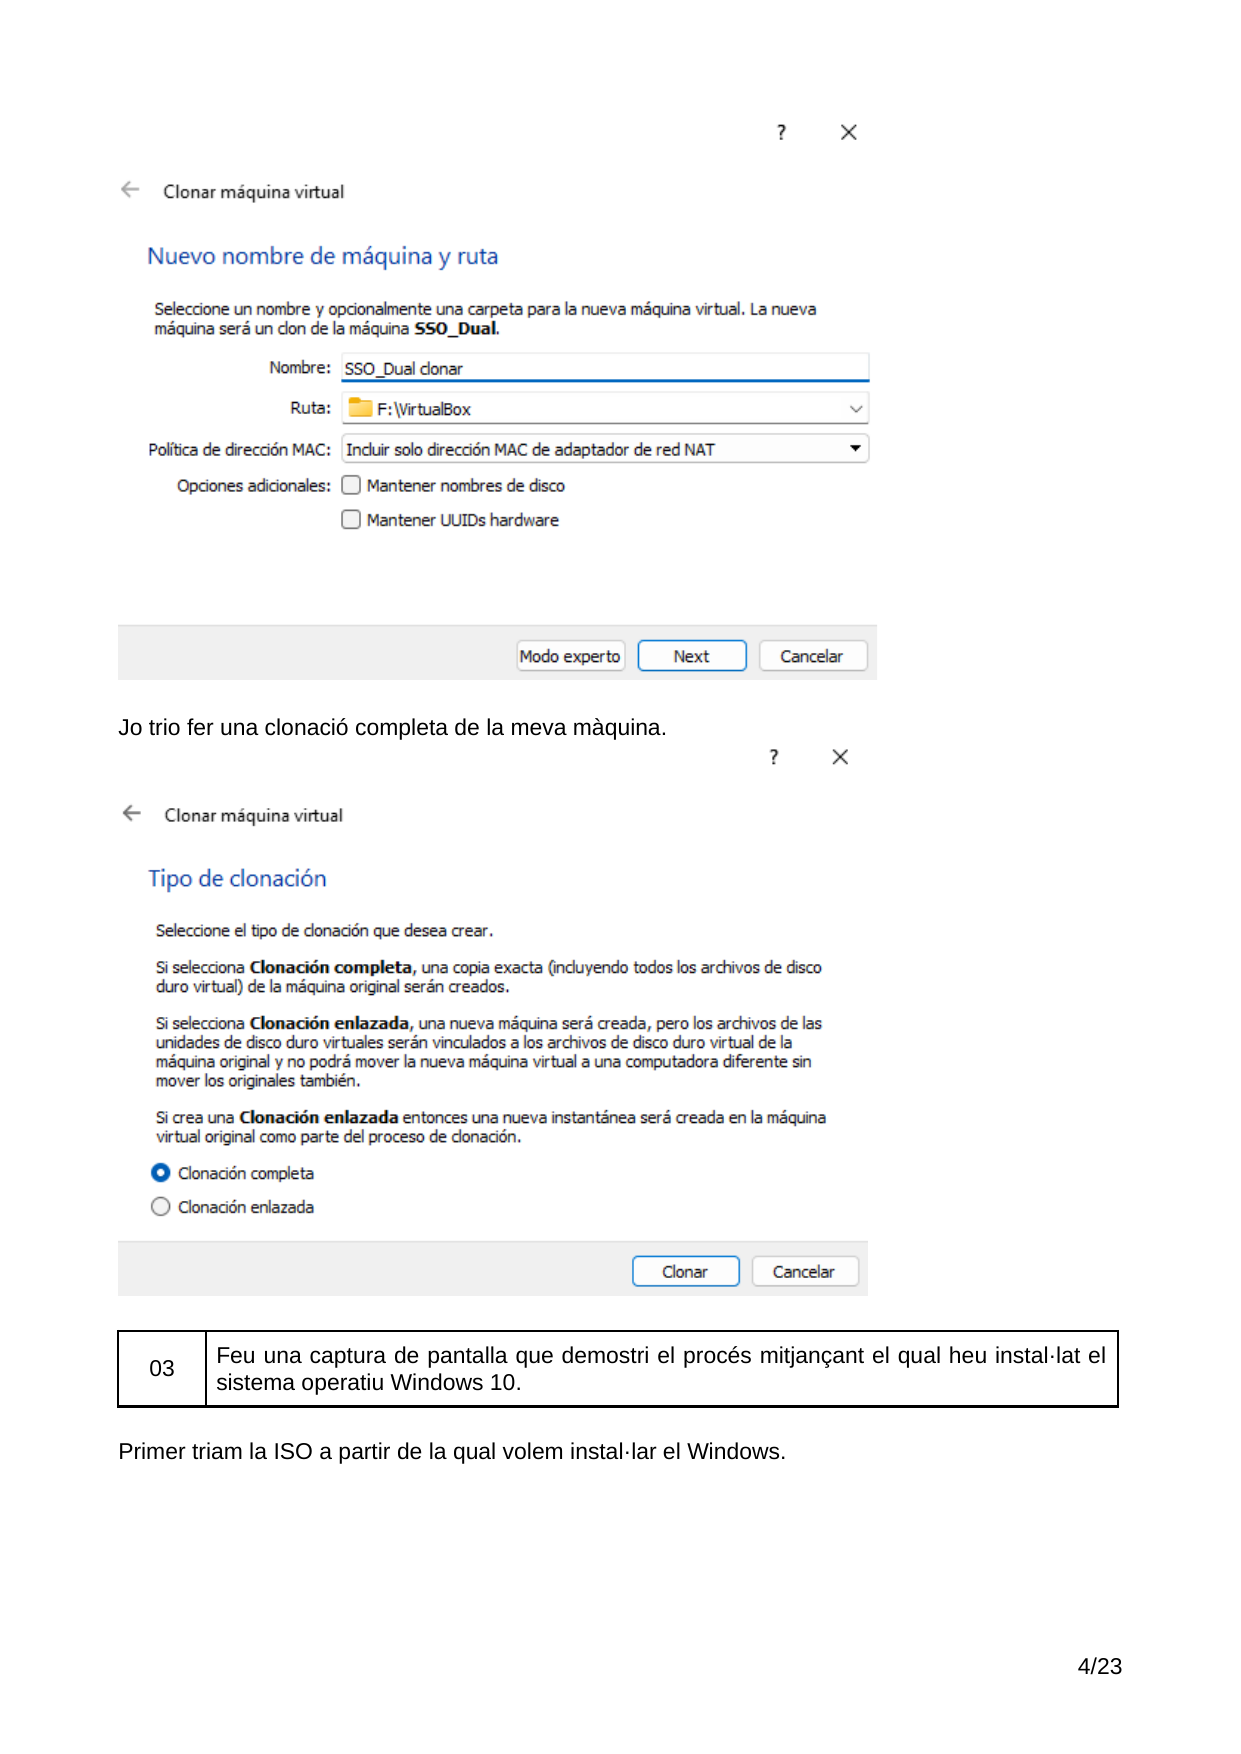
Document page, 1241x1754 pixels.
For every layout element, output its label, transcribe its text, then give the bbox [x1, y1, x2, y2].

table_header Feu una captura de pantalla que demostri el procés mitjançant el qual heu instal·lat el sistema operatiu Windows 10. [207, 1332, 1117, 1405]
picture [118, 118, 878, 680]
text Jo trio fer una clonació completa de la meva màquina. [118, 714, 1122, 740]
text Primer triam la ISO a partir de la qual volem instal·lar el Windows. [118, 1438, 1122, 1464]
table_header 03 [119, 1332, 205, 1405]
picture [118, 743, 868, 1296]
